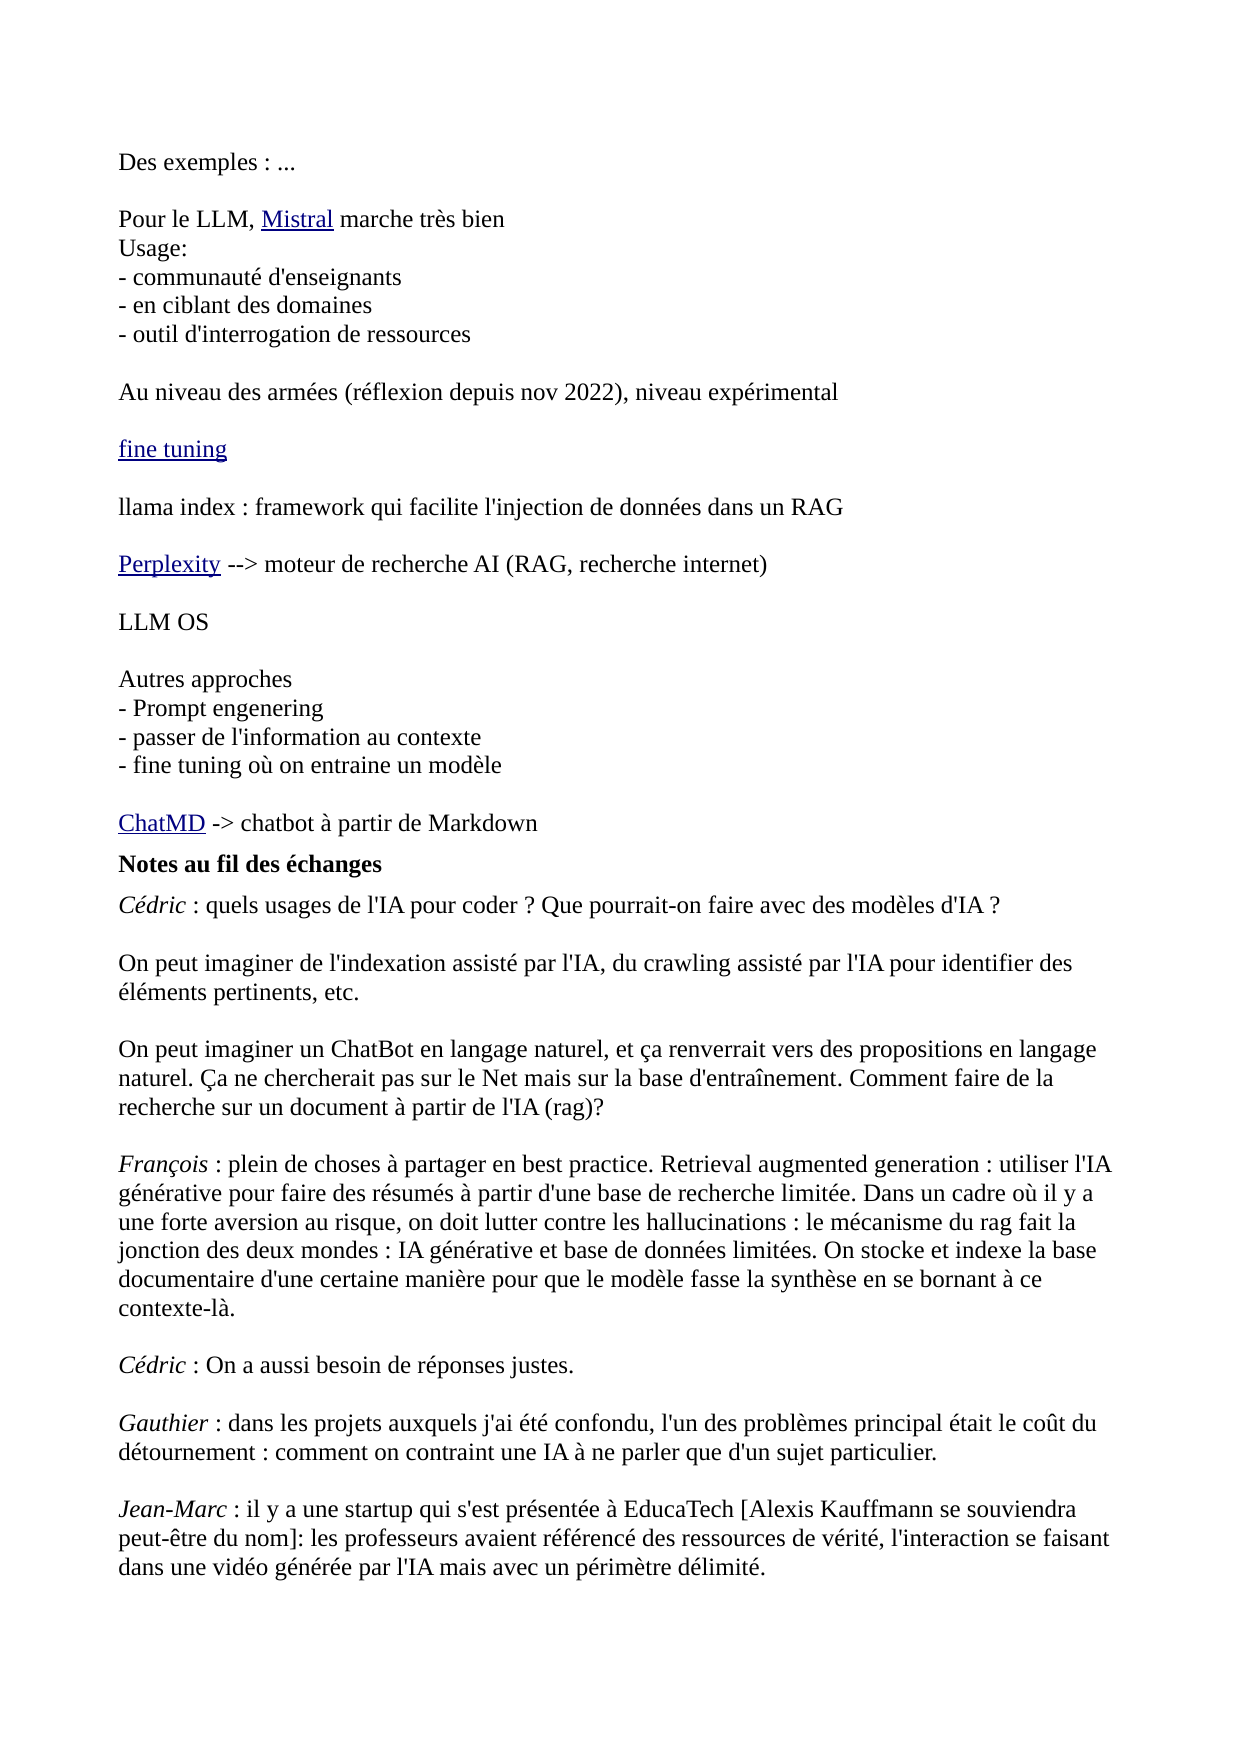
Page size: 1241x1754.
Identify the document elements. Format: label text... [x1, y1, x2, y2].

text ChatMD -> chatbot à partir de Markdown [118, 808, 1122, 837]
text - en ciblant des domaines [118, 291, 1122, 319]
text François : plein de choses à partager en best practice. Retrieval augmented generation : utiliser l'IA générative pour faire des résumés à partir d'une base de recherche limitée. Dans un cadre où il y a une forte aversion au risque, on doit lutter contre les hallucinations : le mécanisme du rag fait la jonction des deux mondes : IA générative et base de données limitées. On stocke et indexe la base documentaire d'une certaine manière pour que le modèle fasse la synthèse en se bornant à ce contexte-là. [118, 1149, 1122, 1322]
text fine tuning [118, 434, 1122, 463]
text Des exemples : ... [118, 147, 1122, 176]
text On peut imaginer un ChatBot en langage naturel, et ça renverrait vers des propositions en langage naturel. Ça ne chercherait pas sur le Net mais sur la base d'entraînement. Comment faire de la recherche sur un document à partir de l'IA (rag)? [118, 1034, 1122, 1121]
text LLM OS [118, 607, 1122, 636]
text Jean-Marc : il y a une startup qui s'est présentée à EducaTech [Alexis Kauffmann se souviendra peut-être du nom]: les professeurs avaient référencé des ressources de vérité, l'interaction se faisant dans une vidéo générée par l'IA mais avec un périmètre délimité. [118, 1494, 1122, 1581]
text - communauté d'enseignants [118, 262, 1122, 291]
text - fine tuning où on entraine un modèle [118, 751, 1122, 779]
text Au niveau des armées (réflexion depuis nov 2022), niveau expérimental [118, 377, 1122, 406]
subtitle Notes au fil des échanges [118, 849, 1122, 878]
text Gauthier : dans les projets auxquels j'ai été confondu, l'un des problèmes principal était le coût du détournement : comment on contraint une IA à ne parler que d'un sujet particulier. [118, 1408, 1122, 1466]
text - passer de l'information au contexte [118, 722, 1122, 751]
text llama index : framework qui facilite l'injection de données dans un RAG [118, 492, 1122, 521]
text Cédric : quels usages de l'IA pour coder ? Que pourrait-on faire avec des modèles d'IA ? [118, 891, 1122, 919]
text Perplexity --> moteur de recherche AI (RAG, recherche internet) [118, 549, 1122, 578]
text Cédric : On a aussi besoin de réponses justes. [118, 1351, 1122, 1379]
text Usage: [118, 233, 1122, 262]
text Pour le LLM, Mistral marche très bien [118, 204, 1122, 233]
text - outil d'interrogation de ressources [118, 319, 1122, 348]
text Autres approches [118, 664, 1122, 693]
text On peut imaginer de l'indexation assisté par l'IA, du crawling assisté par l'IA pour identifier des éléments pertinents, etc. [118, 948, 1122, 1006]
text - Prompt engenering [118, 693, 1122, 722]
